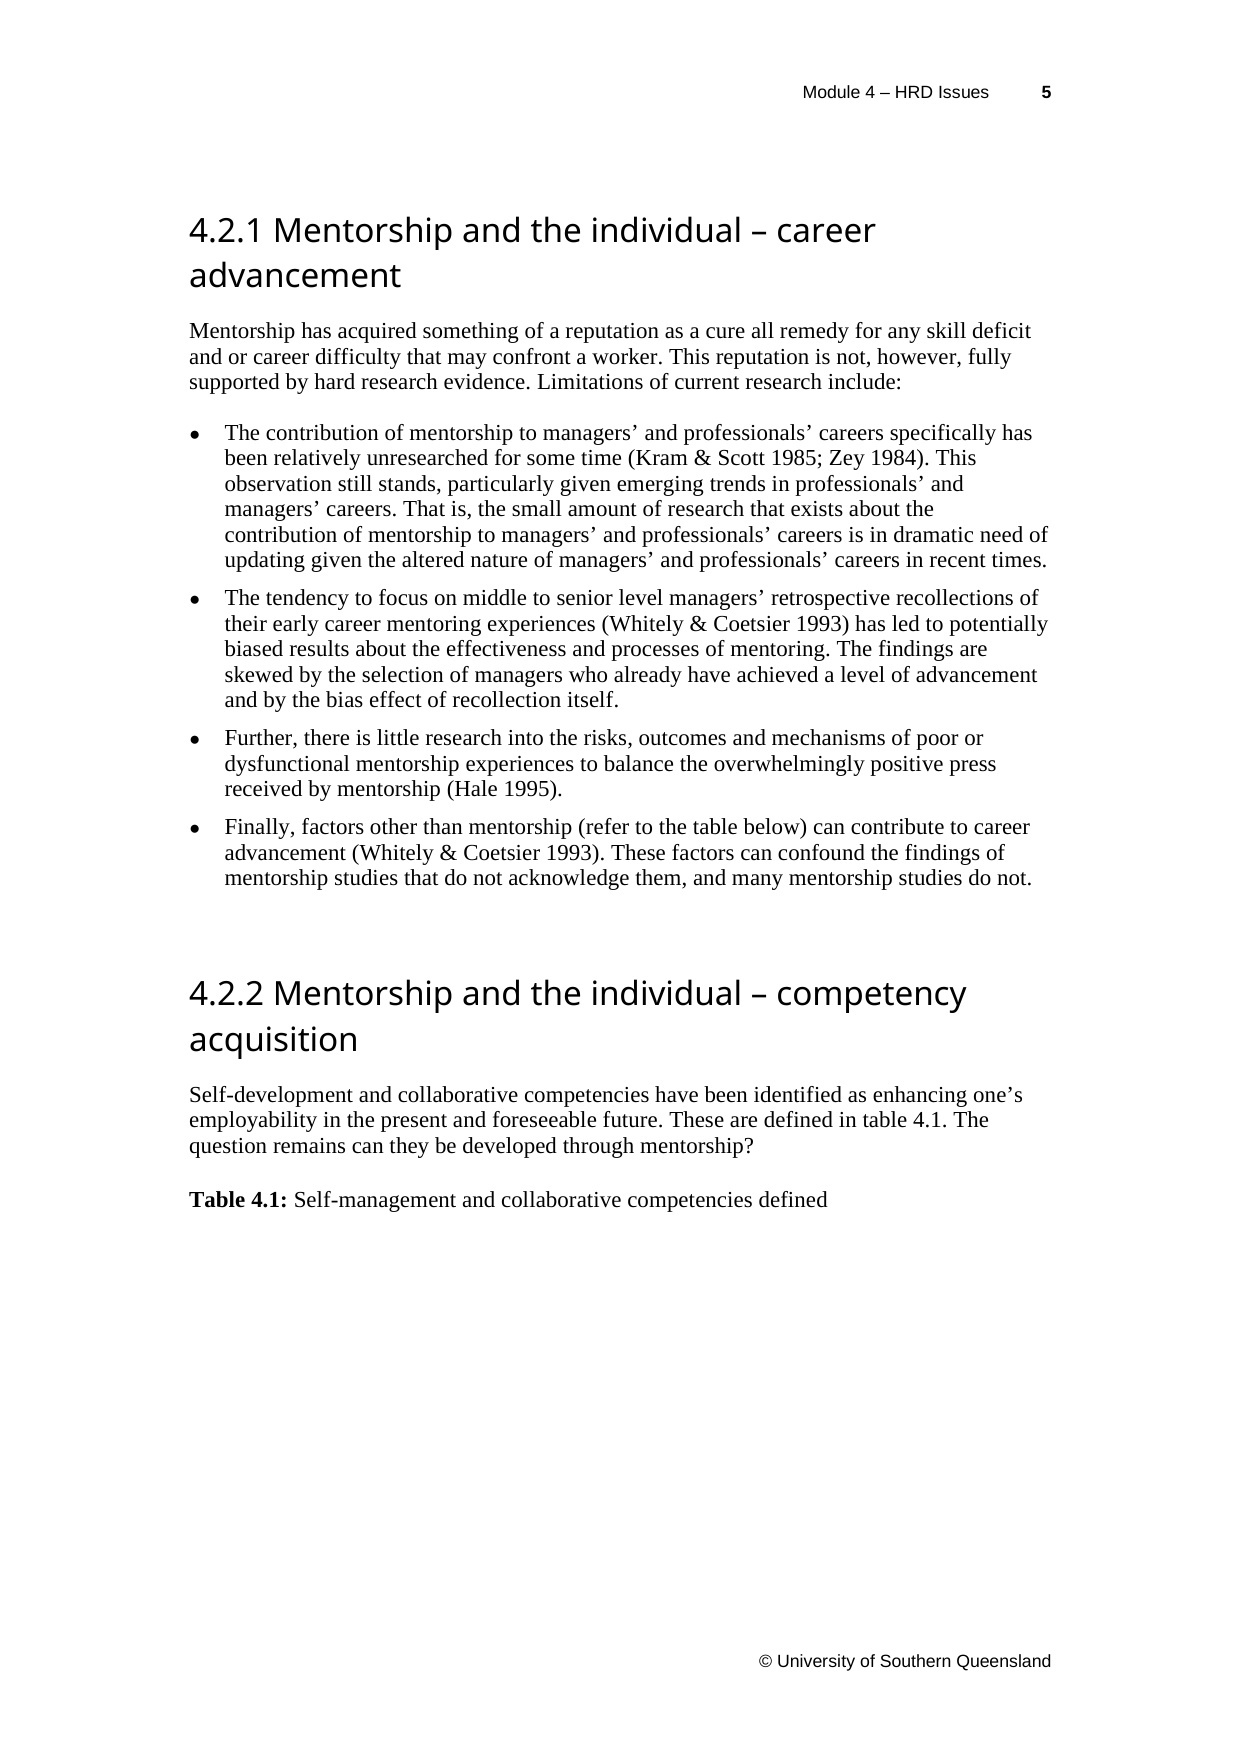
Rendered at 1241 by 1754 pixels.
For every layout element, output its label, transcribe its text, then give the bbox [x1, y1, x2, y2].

subtitle Mentorship and the individual – competency acquisition [189, 970, 1051, 1061]
subtitle Mentorship and the individual – career advancement [189, 207, 1051, 297]
list Further, there is little research into the risks, outcomes and mechanisms of poor or dysfunctional mentorship experiences to balance the overwhelmingly positive press received by mentorship (Hale 1995). [189, 725, 1051, 802]
text Table 4.1: Self-management and collaborative competencies defined [189, 1183, 1051, 1214]
list The contribution of mentorship to managers’ and professionals’ careers specifically has been relatively unresearched for some time (Kram & Scott 1985; Zey 1984). This observation still stands, particularly given emerging trends in professionals’ and managers’ careers. That is, the small amount of research that exists about the contribution of mentorship to managers’ and professionals’ careers is in dramatic need of updating given the altered nature of managers’ and professionals’ careers in recent times. [189, 419, 1051, 573]
list The tendency to focus on middle to senior level managers’ retrospective recollections of their early career mentoring experiences (Whitely & Coetsier 1993) has led to potentially biased results about the effectiveness and processes of mentoring. The findings are skewed by the selection of managers who already have achieved a level of advancement and by the bias effect of recollection itself. [189, 585, 1051, 713]
list Finally, factors other than mentorship (refer to the table below) can contribute to career advancement (Whitely & Coetsier 1993). These factors can confound the findings of mentorship studies that do not acknowledge them, and many mentorship studies do not. [189, 814, 1051, 916]
text Mentorship has acquired something of a reputation as a cure all remedy for any skill deficit and or career difficulty that may confront a worker. This reputation is not, however, fully supported by hard research evidence. Limitations of current research include: [189, 318, 1051, 394]
text Self-development and collaborative competencies have been identified as enhancing one’s employability in the present and foreseeable future. These are defined in table 4.1. The question remains can they be developed through mentorship? [189, 1082, 1051, 1158]
